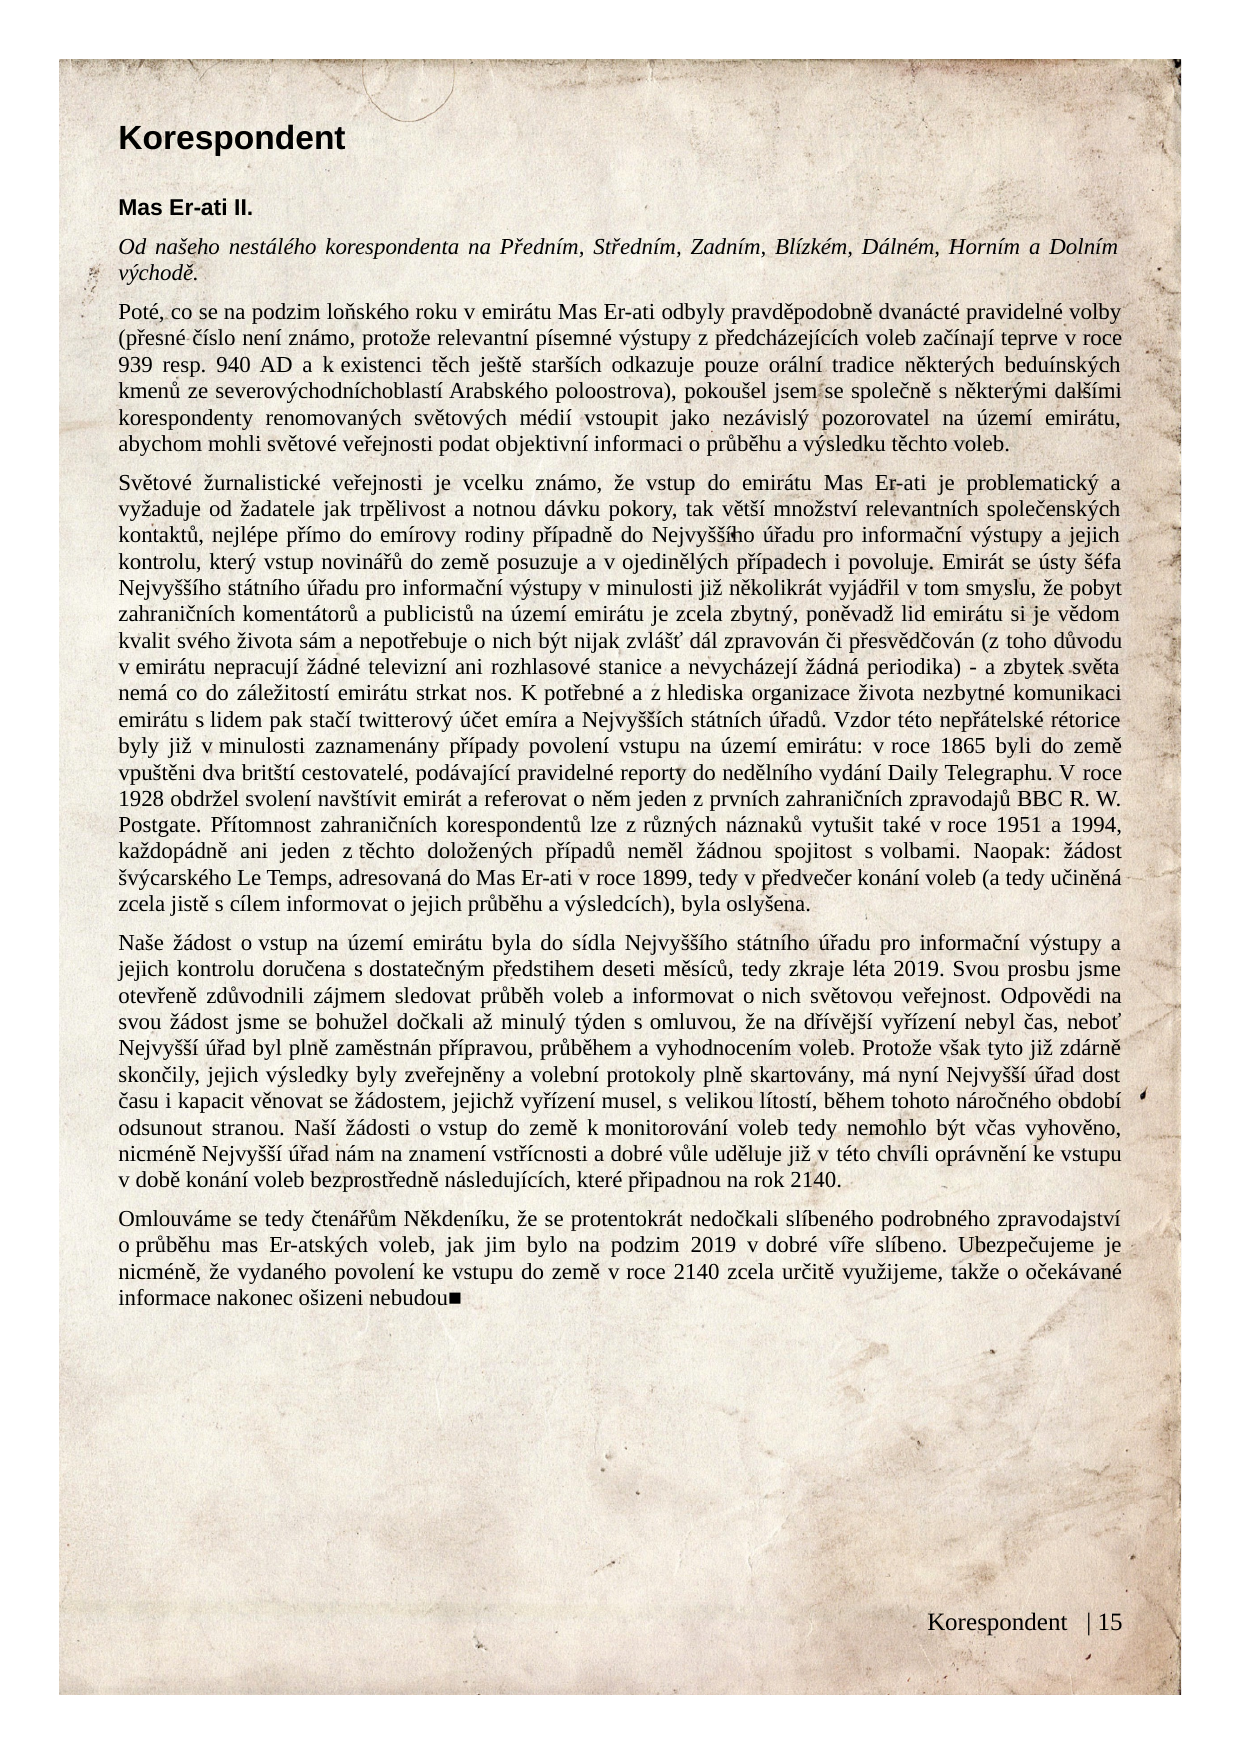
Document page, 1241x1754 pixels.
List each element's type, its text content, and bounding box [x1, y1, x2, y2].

subtitle Mas Er-ati II. [118, 194, 1122, 221]
text Naše žádost o vstup na území emirátu byla do sídla Nejvyššího státního úřadu pro informační výstupy a jejich kontrolu doručena s dostatečným předstihem deseti měsíců, tedy zkraje léta 2019. Svou prosbu jsme otevřeně zdůvodnili zájmem sledovat průběh voleb a informovat o nich světovou veřejnost. Odpovědi na svou žádost jsme se bohužel dočkali až minulý týden s omluvou, že na dřívější vyřízení nebyl čas, neboť Nejvyšší úřad byl plně zaměstnán přípravou, průběhem a vyhodnocením voleb. Protože však tyto již zdárně skončily, jejich výsledky byly zveřejněny a volební protokoly plně skartovány, má nyní Nejvyšší úřad dost času i kapacit věnovat se žádostem, jejichž vyřízení musel, s velikou lítostí, během tohoto náročného období odsunout stranou. Naší žádosti o vstup do země k monitorování voleb tedy nemohlo být včas vyhověno, nicméně Nejvyšší úřad nám na znamení vstřícnosti a dobré vůle uděluje již v této chvíli oprávnění ke vstupu v době konání voleb bezprostředně následujících, které připadnou na rok 2140. [118, 929, 1122, 1193]
subtitle Korespondent [118, 118, 1122, 157]
text Světové žurnalistické veřejnosti je vcelku známo, že vstup do emirátu Mas Er-ati je problematický a vyžaduje od žadatele jak trpělivost a notnou dávku pokory, tak větší množství relevantních společenských kontaktů, nejlépe přímo do emírovy rodiny případně do Nejvyššího úřadu pro informační výstupy a jejich kontrolu, který vstup novinářů do země posuzuje a v ojedinělých případech i povoluje. Emirát se ústy šéfa Nejvyššího státního úřadu pro informační výstupy v minulosti již několikrát vyjádřil v tom smyslu, že pobyt zahraničních komentátorů a publicistů na území emirátu je zcela zbytný, poněvadž lid emirátu si je vědom kvalit svého života sám a nepotřebuje o nich být nijak zvlášť dál zpravován či přesvědčován (z toho důvodu v emirátu nepracují žádné televizní ani rozhlasové stanice a nevycházejí žádná periodika) - a zbytek světa nemá co do záležitostí emirátu strkat nos. K potřebné a z hlediska organizace života nezbytné komunikaci emirátu s lidem pak stačí twitterový účet emíra a Nejvyšších státních úřadů. Vzdor této nepřátelské rétorice byly již v minulosti zaznamenány případy povolení vstupu na území emirátu: v roce 1865 byli do země vpuštěni dva britští cestovatelé, podávající pravidelné reporty do nedělního vydání Daily Telegraphu. V roce 1928 obdržel svolení navštívit emirát a referovat o něm jeden z prvních zahraničních zpravodajů BBC R. W. Postgate. Přítomnost zahraničních korespondentů lze z různých náznaků vytušit také v roce 1951 a 1994, každopádně ani jeden z těchto doložených případů neměl žádnou spojitost s volbami. Naopak: žádost švýcarského Le Temps, adresovaná do Mas Er-ati v roce 1899, tedy v předvečer konání voleb (a tedy učiněná zcela jistě s cílem informovat o jejich průběhu a výsledcích), byla oslyšena. [118, 469, 1122, 917]
text Poté, co se na podzim loňského roku v emirátu Mas Er-ati odbyly pravděpodobně dvanácté pravidelné volby (přesné číslo není známo, protože relevantní písemné výstupy z předcházejících voleb začínají teprve v roce 939 resp. 940 AD a k existenci těch ještě starších odkazuje pouze orální tradice některých beduínských kmenů ze severovýchodníchoblastí Arabského poloostrova), pokoušel jsem se společně s některými dalšími korespondenty renomovaných světových médií vstoupit jako nezávislý pozorovatel na území emirátu, abychom mohli světové veřejnosti podat objektivní informaci o průběhu a výsledku těchto voleb. [118, 298, 1122, 456]
text Od našeho nestálého korespondenta na Předním, Středním, Zadním, Blízkém, Dálném, Horním a Dolním východě. [118, 233, 1122, 286]
text Omlouváme se tedy čtenářům Někdeníku, že se protentokrát nedočkali slíbeného podrobného zpravodajství o průběhu mas Er-atských voleb, jak jim bylo na podzim 2019 v dobré víře slíbeno. Ubezpečujeme je nicméně, že vydaného povolení ke vstupu do země v roce 2140 zcela určitě využijeme, takže o očekávané informace nakonec ošizeni nebudou■ [118, 1205, 1122, 1310]
